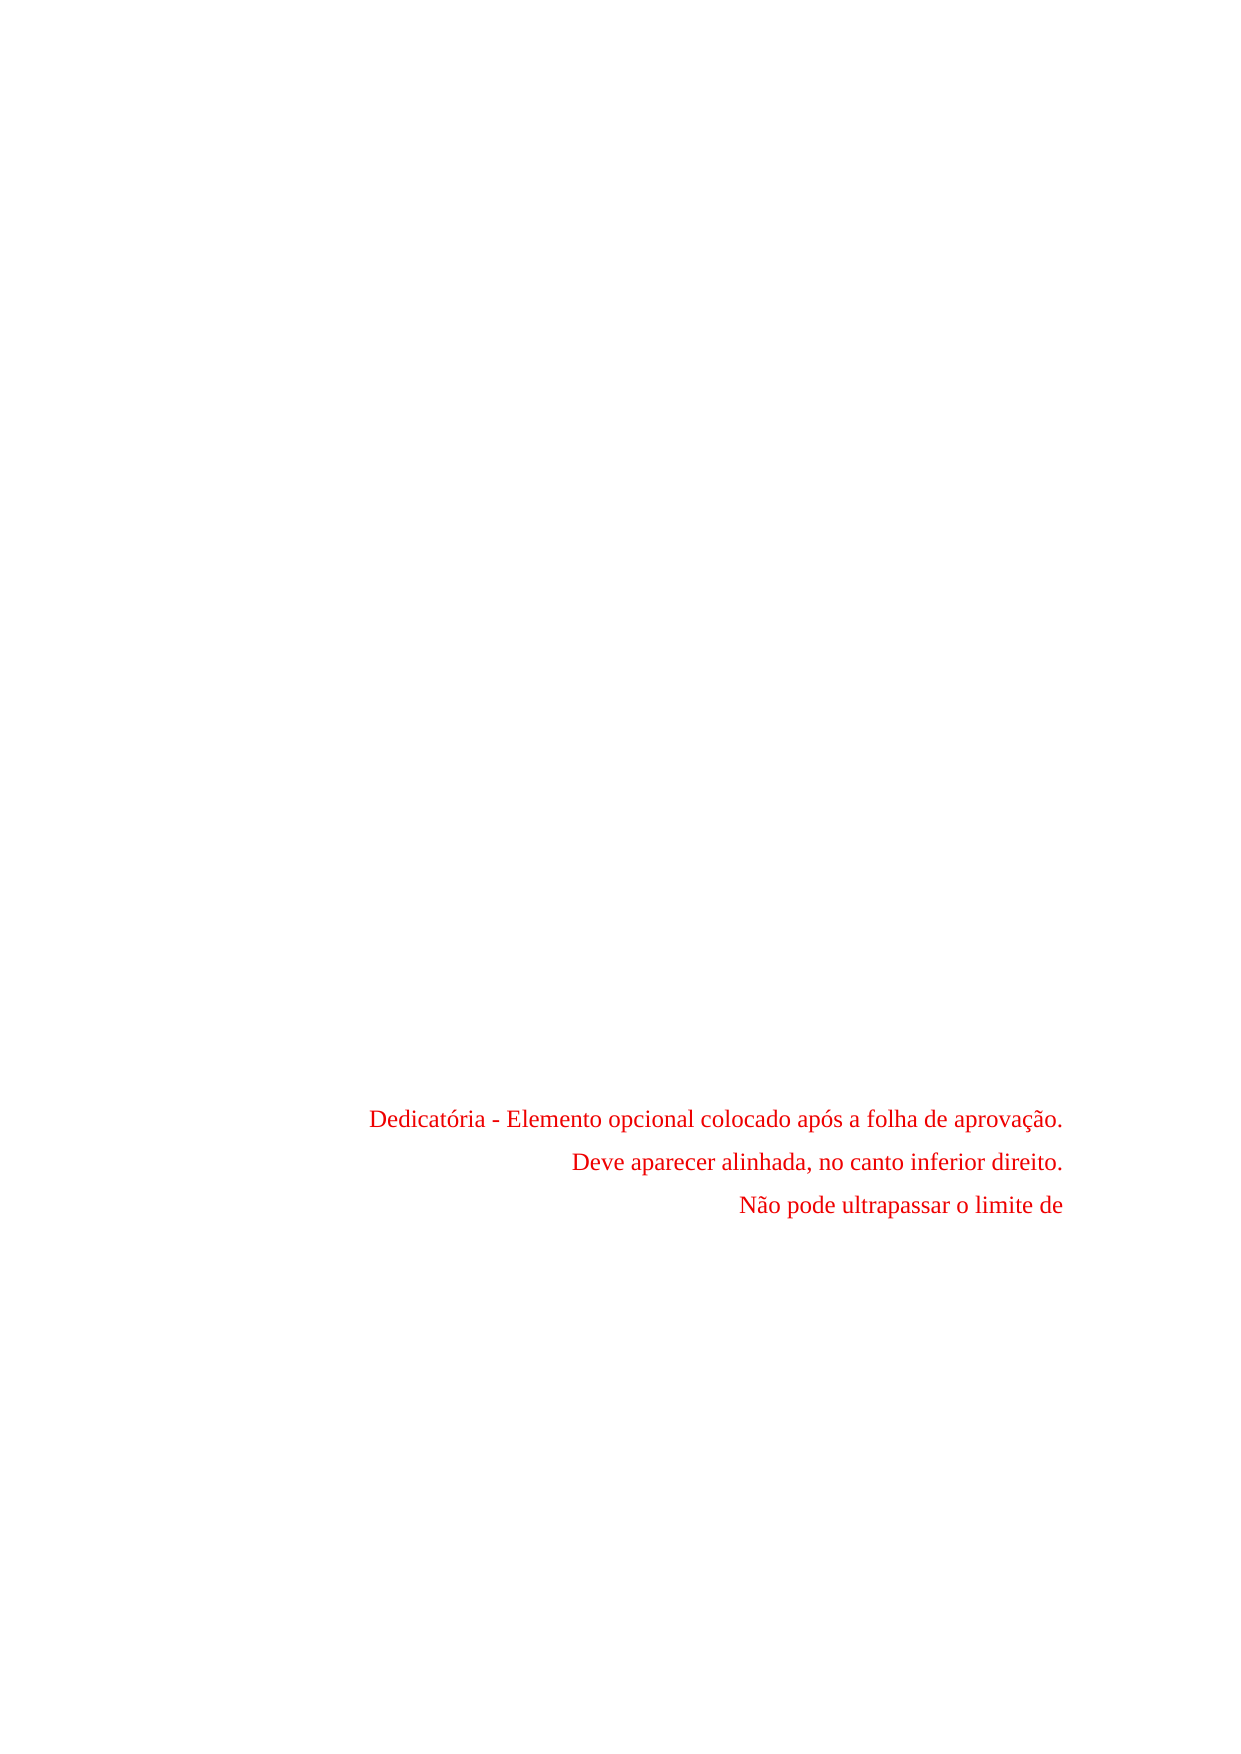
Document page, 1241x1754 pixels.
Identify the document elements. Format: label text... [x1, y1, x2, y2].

text Não pode ultrapassar o limite de [177, 1190, 1063, 1219]
text Dedicatória - Elemento opcional colocado após a folha de aprovação. [177, 1104, 1063, 1132]
text Deve aparecer alinhada, no canto inferior direito. [177, 1147, 1063, 1176]
